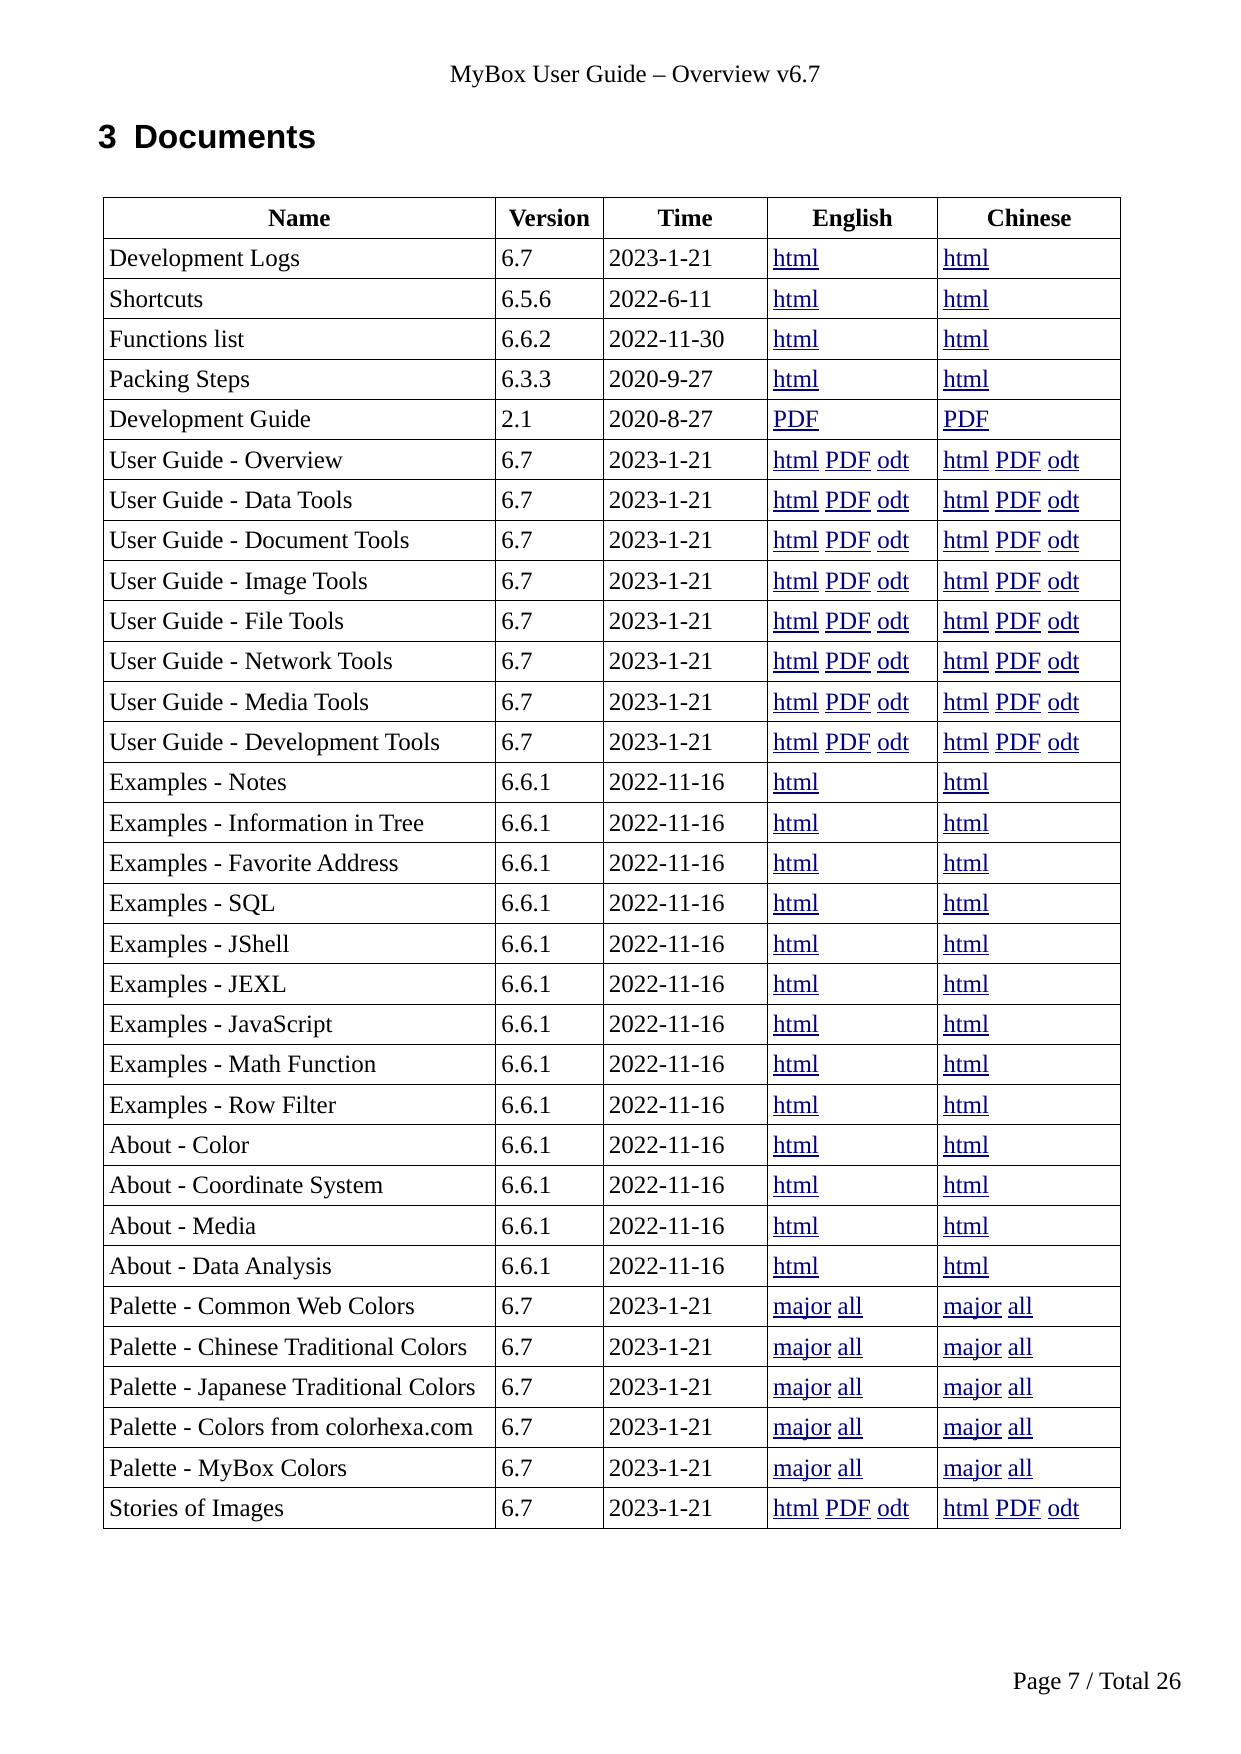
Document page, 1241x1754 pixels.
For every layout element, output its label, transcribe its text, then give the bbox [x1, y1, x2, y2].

table_cell Palette - Common Web Colors [104, 1287, 495, 1326]
table_cell PDF [938, 400, 1120, 439]
table_cell html [938, 964, 1120, 1003]
table_cell 6.7 [496, 601, 603, 641]
table_cell html PDF odt [768, 480, 937, 520]
table_cell 6.6.1 [496, 964, 603, 1003]
table_cell html [768, 884, 937, 923]
table_cell User Guide - Media Tools [104, 682, 495, 721]
table_cell 6.6.1 [496, 1246, 603, 1286]
table_cell html PDF odt [768, 561, 937, 600]
table_cell 2.1 [496, 400, 603, 439]
table_cell Examples - Math Function [104, 1045, 495, 1084]
table_cell major all [938, 1367, 1120, 1407]
table_cell 2022-11-16 [604, 1045, 767, 1084]
table_cell Examples - JEXL [104, 964, 495, 1003]
table_cell major all [938, 1448, 1120, 1487]
table_cell Examples - Row Filter [104, 1085, 495, 1124]
table_cell html PDF odt [768, 440, 937, 479]
table_cell 6.6.1 [496, 1206, 603, 1245]
table_cell 6.6.1 [496, 1085, 603, 1124]
table_cell html [938, 803, 1120, 842]
table_cell 2023-1-21 [604, 561, 767, 600]
table_cell html PDF odt [938, 682, 1120, 721]
table_cell 6.6.1 [496, 1166, 603, 1205]
table_cell 2023-1-21 [604, 642, 767, 681]
table_cell html [938, 884, 1120, 923]
table_cell 2023-1-21 [604, 601, 767, 641]
table_cell html PDF odt [938, 1488, 1120, 1527]
table_cell 6.6.2 [496, 319, 603, 358]
table_cell Shortcuts [104, 279, 495, 318]
table_cell html [938, 1206, 1120, 1245]
table_cell Development Logs [104, 239, 495, 278]
table_cell html [938, 1125, 1120, 1165]
table_cell 6.7 [496, 1367, 603, 1407]
table_cell html [938, 763, 1120, 802]
table_cell 2022-11-16 [604, 1085, 767, 1124]
table_cell html [938, 1005, 1120, 1044]
table_cell 6.7 [496, 682, 603, 721]
table_cell html PDF odt [768, 682, 937, 721]
table_cell User Guide - Network Tools [104, 642, 495, 681]
table_cell html [938, 319, 1120, 358]
table_cell 2023-1-21 [604, 521, 767, 560]
table_cell 2023-1-21 [604, 239, 767, 278]
table_cell User Guide - Development Tools [104, 722, 495, 762]
table_cell html [768, 319, 937, 358]
table_cell 2023-1-21 [604, 1448, 767, 1487]
table_cell html [768, 843, 937, 882]
table_cell Examples - Information in Tree [104, 803, 495, 842]
table_cell 6.7 [496, 239, 603, 278]
table_cell html [938, 279, 1120, 318]
table_cell Examples - JavaScript [104, 1005, 495, 1044]
table_cell Development Guide [104, 400, 495, 439]
table_cell About - Media [104, 1206, 495, 1245]
table_cell 6.7 [496, 722, 603, 762]
table_cell 6.7 [496, 1488, 603, 1527]
table_cell 2022-11-16 [604, 1246, 767, 1286]
table_cell html [768, 360, 937, 399]
table_cell html [768, 279, 937, 318]
table_cell html [768, 803, 937, 842]
table_cell 6.7 [496, 480, 603, 520]
table_cell 6.6.1 [496, 884, 603, 923]
table_cell html [938, 239, 1120, 278]
table_cell html PDF odt [938, 642, 1120, 681]
table_cell major all [768, 1367, 937, 1407]
table_cell 6.7 [496, 1287, 603, 1326]
table_cell 6.6.1 [496, 843, 603, 882]
table_cell 2020-9-27 [604, 360, 767, 399]
table_cell 2022-11-16 [604, 1005, 767, 1044]
table_cell 2020-8-27 [604, 400, 767, 439]
table_cell Functions list [104, 319, 495, 358]
table_cell html PDF odt [938, 601, 1120, 641]
table_cell major all [938, 1327, 1120, 1366]
table_cell major all [768, 1408, 937, 1447]
table_cell 6.3.3 [496, 360, 603, 399]
table_cell html [768, 1166, 937, 1205]
table_cell 2023-1-21 [604, 682, 767, 721]
table_cell 2022-11-16 [604, 763, 767, 802]
table_cell 2023-1-21 [604, 722, 767, 762]
table_cell html PDF odt [768, 521, 937, 560]
table_cell html [938, 1246, 1120, 1286]
table_cell html [938, 1085, 1120, 1124]
table_cell 2022-11-16 [604, 924, 767, 963]
table_cell html PDF odt [938, 722, 1120, 762]
table_cell 2022-11-16 [604, 884, 767, 923]
table_cell major all [938, 1408, 1120, 1447]
table_cell html PDF odt [938, 561, 1120, 600]
table_cell 2023-1-21 [604, 480, 767, 520]
table_cell 2023-1-21 [604, 1408, 767, 1447]
table_cell PDF [768, 400, 937, 439]
table_cell 2022-11-16 [604, 1125, 767, 1165]
table_cell User Guide - Overview [104, 440, 495, 479]
table_cell 2023-1-21 [604, 1488, 767, 1527]
table_cell 6.6.1 [496, 924, 603, 963]
table_cell 6.6.1 [496, 803, 603, 842]
table_header Name [104, 198, 495, 237]
table_cell 2022-6-11 [604, 279, 767, 318]
table_cell 6.7 [496, 1327, 603, 1366]
table_cell 6.7 [496, 521, 603, 560]
table_cell html [768, 1125, 937, 1165]
table_cell 2023-1-21 [604, 1287, 767, 1326]
table_cell html PDF odt [768, 642, 937, 681]
table_header Chinese [938, 198, 1120, 237]
table_cell html PDF odt [768, 601, 937, 641]
table_cell html [768, 239, 937, 278]
table_cell 2023-1-21 [604, 440, 767, 479]
table_cell 6.6.1 [496, 1005, 603, 1044]
table_cell Examples - SQL [104, 884, 495, 923]
table_cell major all [768, 1287, 937, 1326]
table_header Time [604, 198, 767, 237]
table_cell Palette - Chinese Traditional Colors [104, 1327, 495, 1366]
table_cell html [768, 763, 937, 802]
table_cell 6.7 [496, 642, 603, 681]
table_cell html PDF odt [938, 440, 1120, 479]
table_cell major all [768, 1448, 937, 1487]
table_cell html [768, 1045, 937, 1084]
table_cell html [938, 843, 1120, 882]
table_cell html [768, 1005, 937, 1044]
table_cell 6.7 [496, 1448, 603, 1487]
table_cell 6.6.1 [496, 1125, 603, 1165]
table_cell About - Coordinate System [104, 1166, 495, 1205]
table_cell User Guide - File Tools [104, 601, 495, 641]
table_cell html PDF odt [938, 480, 1120, 520]
table_cell Examples - Notes [104, 763, 495, 802]
table_cell html [768, 1246, 937, 1286]
table_cell Palette - MyBox Colors [104, 1448, 495, 1487]
table_cell Palette - Japanese Traditional Colors [104, 1367, 495, 1407]
table_cell html PDF odt [768, 722, 937, 762]
table_cell html PDF odt [938, 521, 1120, 560]
table_header English [768, 198, 937, 237]
table_cell html PDF odt [768, 1488, 937, 1527]
table_cell html [768, 1085, 937, 1124]
table_cell Stories of Images [104, 1488, 495, 1527]
table_cell User Guide - Document Tools [104, 521, 495, 560]
table_cell Packing Steps [104, 360, 495, 399]
table_cell 2022-11-16 [604, 803, 767, 842]
table_cell 2022-11-16 [604, 1206, 767, 1245]
table_cell html [938, 1166, 1120, 1205]
table_cell 2022-11-16 [604, 843, 767, 882]
table_cell 6.6.1 [496, 763, 603, 802]
table_cell 6.7 [496, 440, 603, 479]
table_cell html [938, 924, 1120, 963]
table_cell html [768, 964, 937, 1003]
table_cell 2022-11-16 [604, 964, 767, 1003]
table_cell html [768, 1206, 937, 1245]
table_header Version [496, 198, 603, 237]
table_cell 2022-11-30 [604, 319, 767, 358]
table_cell About - Data Analysis [104, 1246, 495, 1286]
table_cell 2023-1-21 [604, 1327, 767, 1366]
table_cell 6.5.6 [496, 279, 603, 318]
table_cell html [938, 360, 1120, 399]
table_cell major all [768, 1327, 937, 1366]
table_cell 6.6.1 [496, 1045, 603, 1084]
table_cell 2022-11-16 [604, 1166, 767, 1205]
table_cell 2023-1-21 [604, 1367, 767, 1407]
table_cell html [938, 1045, 1120, 1084]
table_cell Examples - Favorite Address [104, 843, 495, 882]
table_cell html [768, 924, 937, 963]
table_cell Examples - JShell [104, 924, 495, 963]
table_cell 6.7 [496, 1408, 603, 1447]
table_cell About - Color [104, 1125, 495, 1165]
table_cell Palette - Colors from colorhexa.com [104, 1408, 495, 1447]
table_cell User Guide - Image Tools [104, 561, 495, 600]
subtitle Documents [88, 117, 1181, 156]
table_cell 6.7 [496, 561, 603, 600]
table_cell User Guide - Data Tools [104, 480, 495, 520]
table_cell major all [938, 1287, 1120, 1326]
